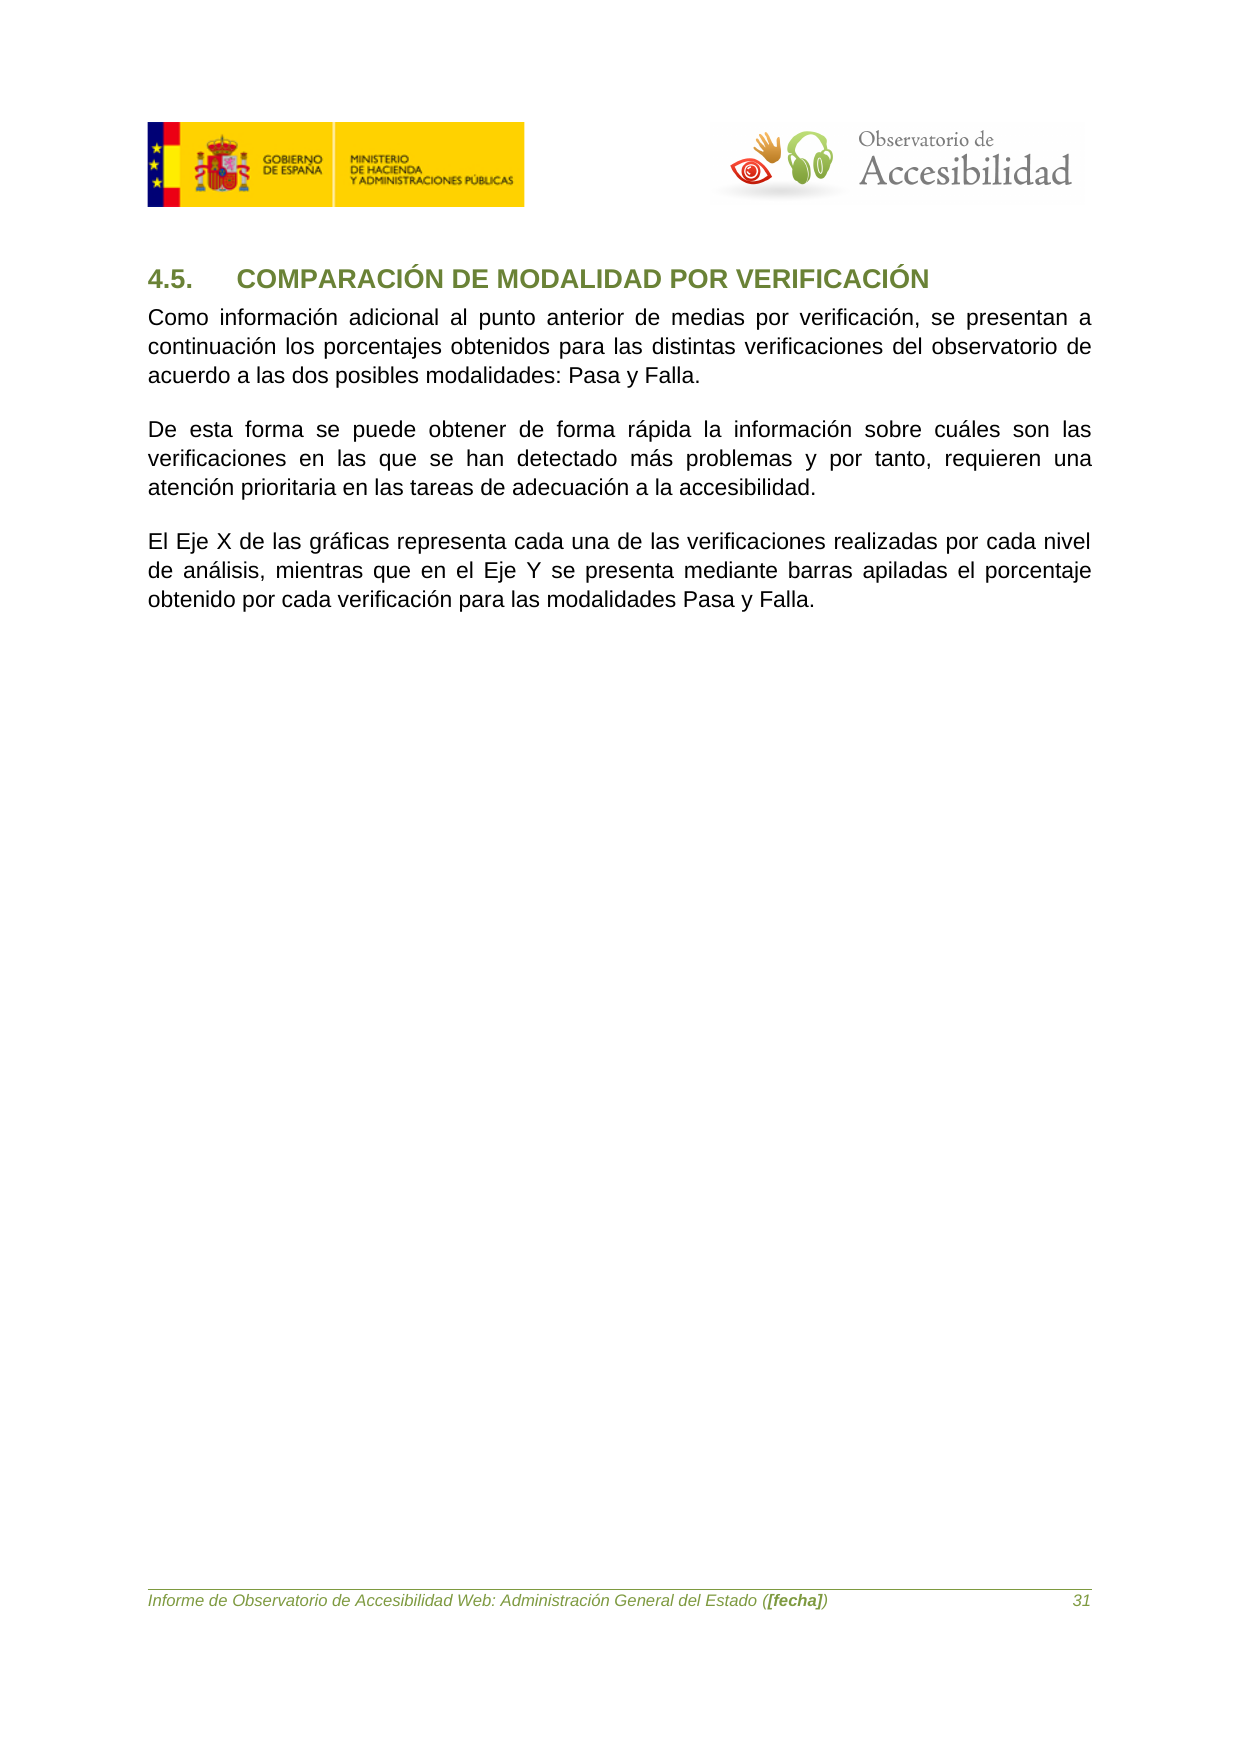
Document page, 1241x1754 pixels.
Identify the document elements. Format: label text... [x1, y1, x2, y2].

picture [147, 122, 525, 207]
text Como información adicional al punto anterior de medias por verificación, se presentan a continuación los porcentajes obtenidos para las distintas verificaciones del observatorio de acuerdo a las dos posibles modalidades: Pasa y Falla. [148, 304, 1092, 388]
list Comparación de Modalidad por Verificación [148, 263, 1092, 294]
text De esta forma se puede obtener de forma rápida la información sobre cuáles son las verificaciones en las que se han detectado más problemas y por tanto, requieren una atención prioritaria en las tareas de adecuación a la accesibilidad. [148, 416, 1092, 500]
text El Eje X de las gráficas representa cada una de las verificaciones realizadas por cada nivel de análisis, mientras que en el Eje Y se presenta mediante barras apiladas el porcentaje obtenido por cada verificación para las modalidades Pasa y Falla. [148, 528, 1092, 612]
picture [710, 122, 1086, 205]
